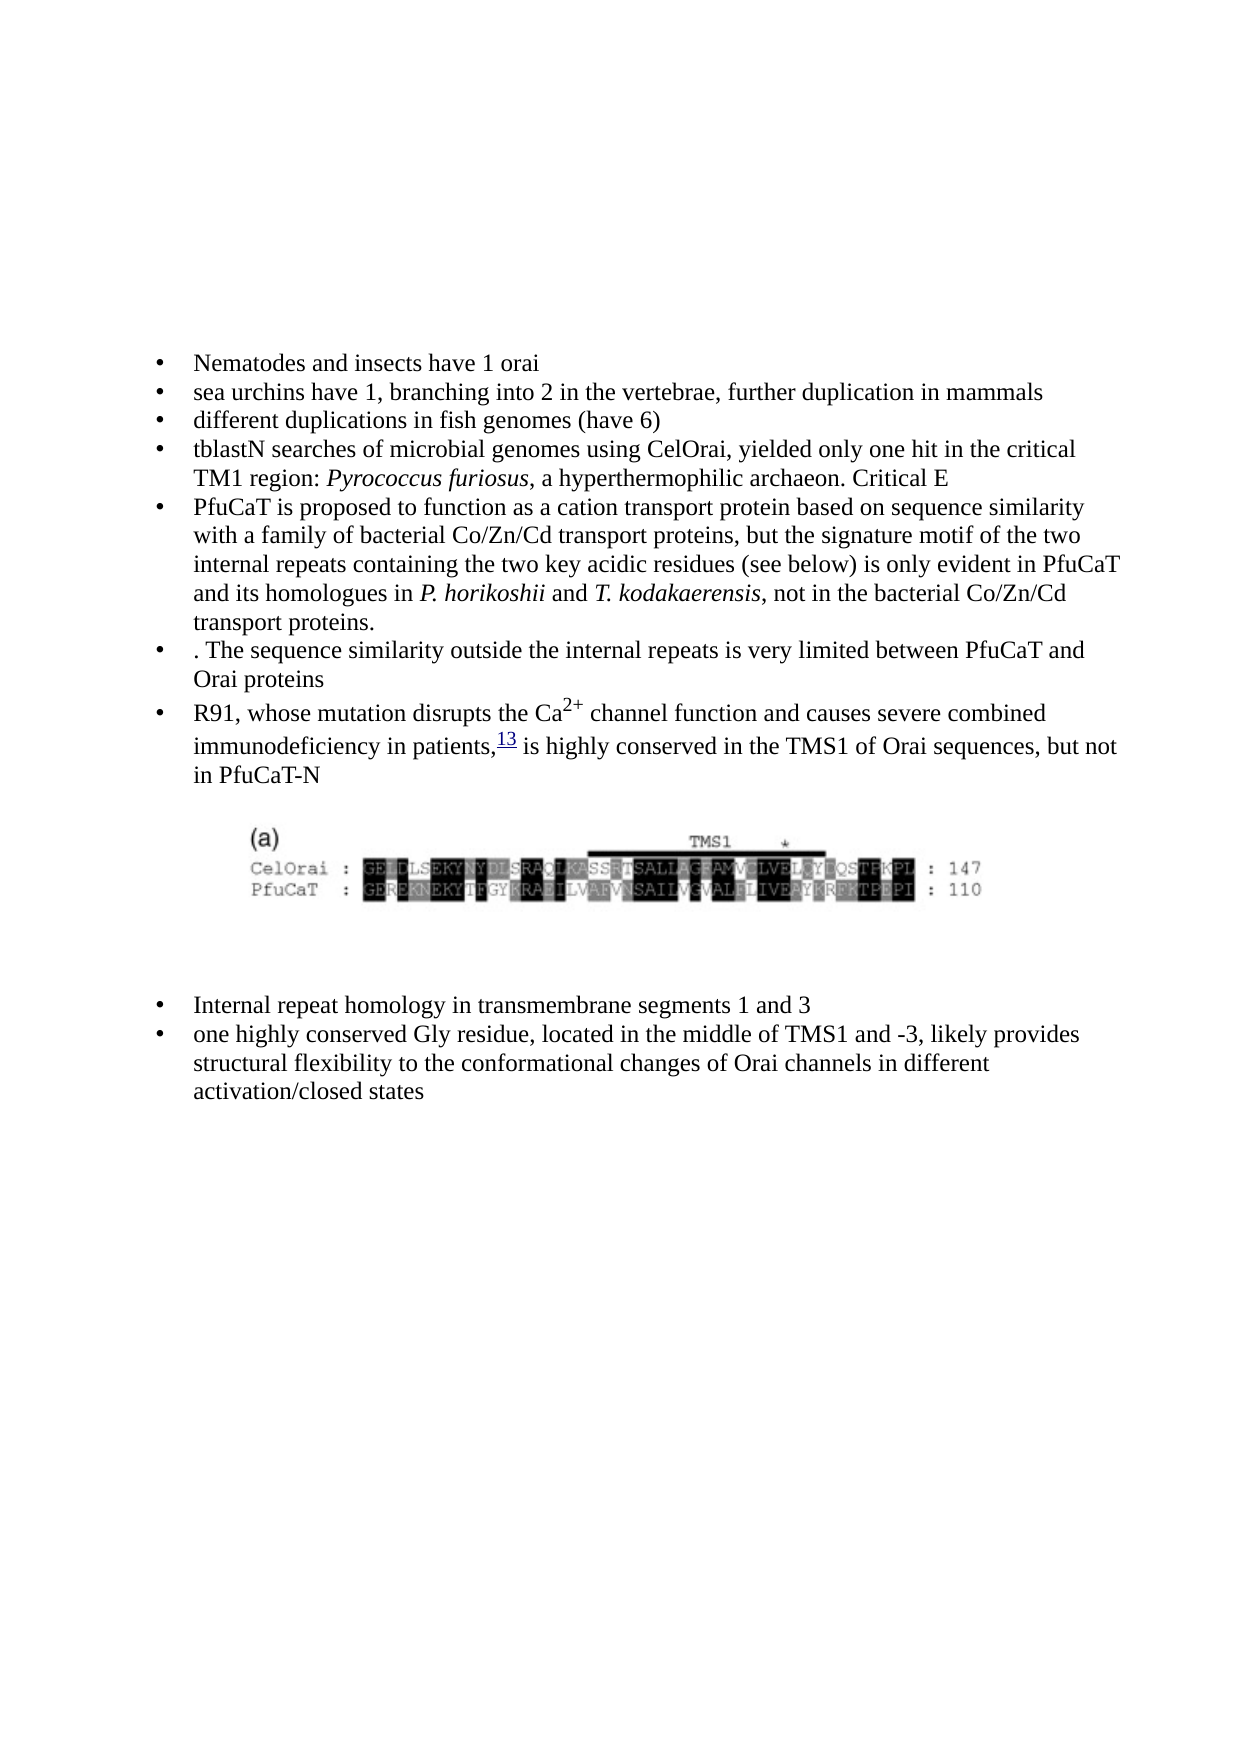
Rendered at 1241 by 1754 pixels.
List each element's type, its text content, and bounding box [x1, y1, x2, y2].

list different duplications in fish genomes (have 6) [156, 406, 1122, 434]
list R91, whose mutation disrupts the Ca2+ channel function and causes severe combined immunodeficiency in patients,13 is highly conserved in the TMS1 of Orai sequences, but not in PfuCaT-N [156, 693, 1122, 789]
list Internal repeat homology in transmembrane segments 1 and 3 [156, 990, 1122, 1019]
list PfuCaT is proposed to function as a cation transport protein based on sequence similarity with a family of bacterial Co/Zn/Cd transport proteins, but the signature motif of the two internal repeats containing the two key acidic residues (see below) is only evident in PfuCaT and its homologues in P. horikoshii and T. kodakaerensis, not in the bacterial Co/Zn/Cd transport proteins. [156, 492, 1122, 636]
list . The sequence similarity outside the internal repeats is very limited between PfuCaT and Orai proteins [156, 636, 1122, 693]
list tblastN searches of microbial genomes using CelOrai, yielded only one hit in the critical TM1 region: Pyrococcus furiosus, a hyperthermophilic archaeon. Critical E [156, 434, 1122, 492]
picture [242, 817, 999, 934]
list one highly conserved Gly residue, located in the middle of TMS1 and -3, likely provides structural flexibility to the conformational changes of Orai channels in different activation/closed states [156, 1019, 1122, 1105]
list sea urchins have 1, branching into 2 in the vertebrae, further duplication in mammals [156, 377, 1122, 406]
list Nematodes and insects have 1 orai [156, 348, 1122, 377]
